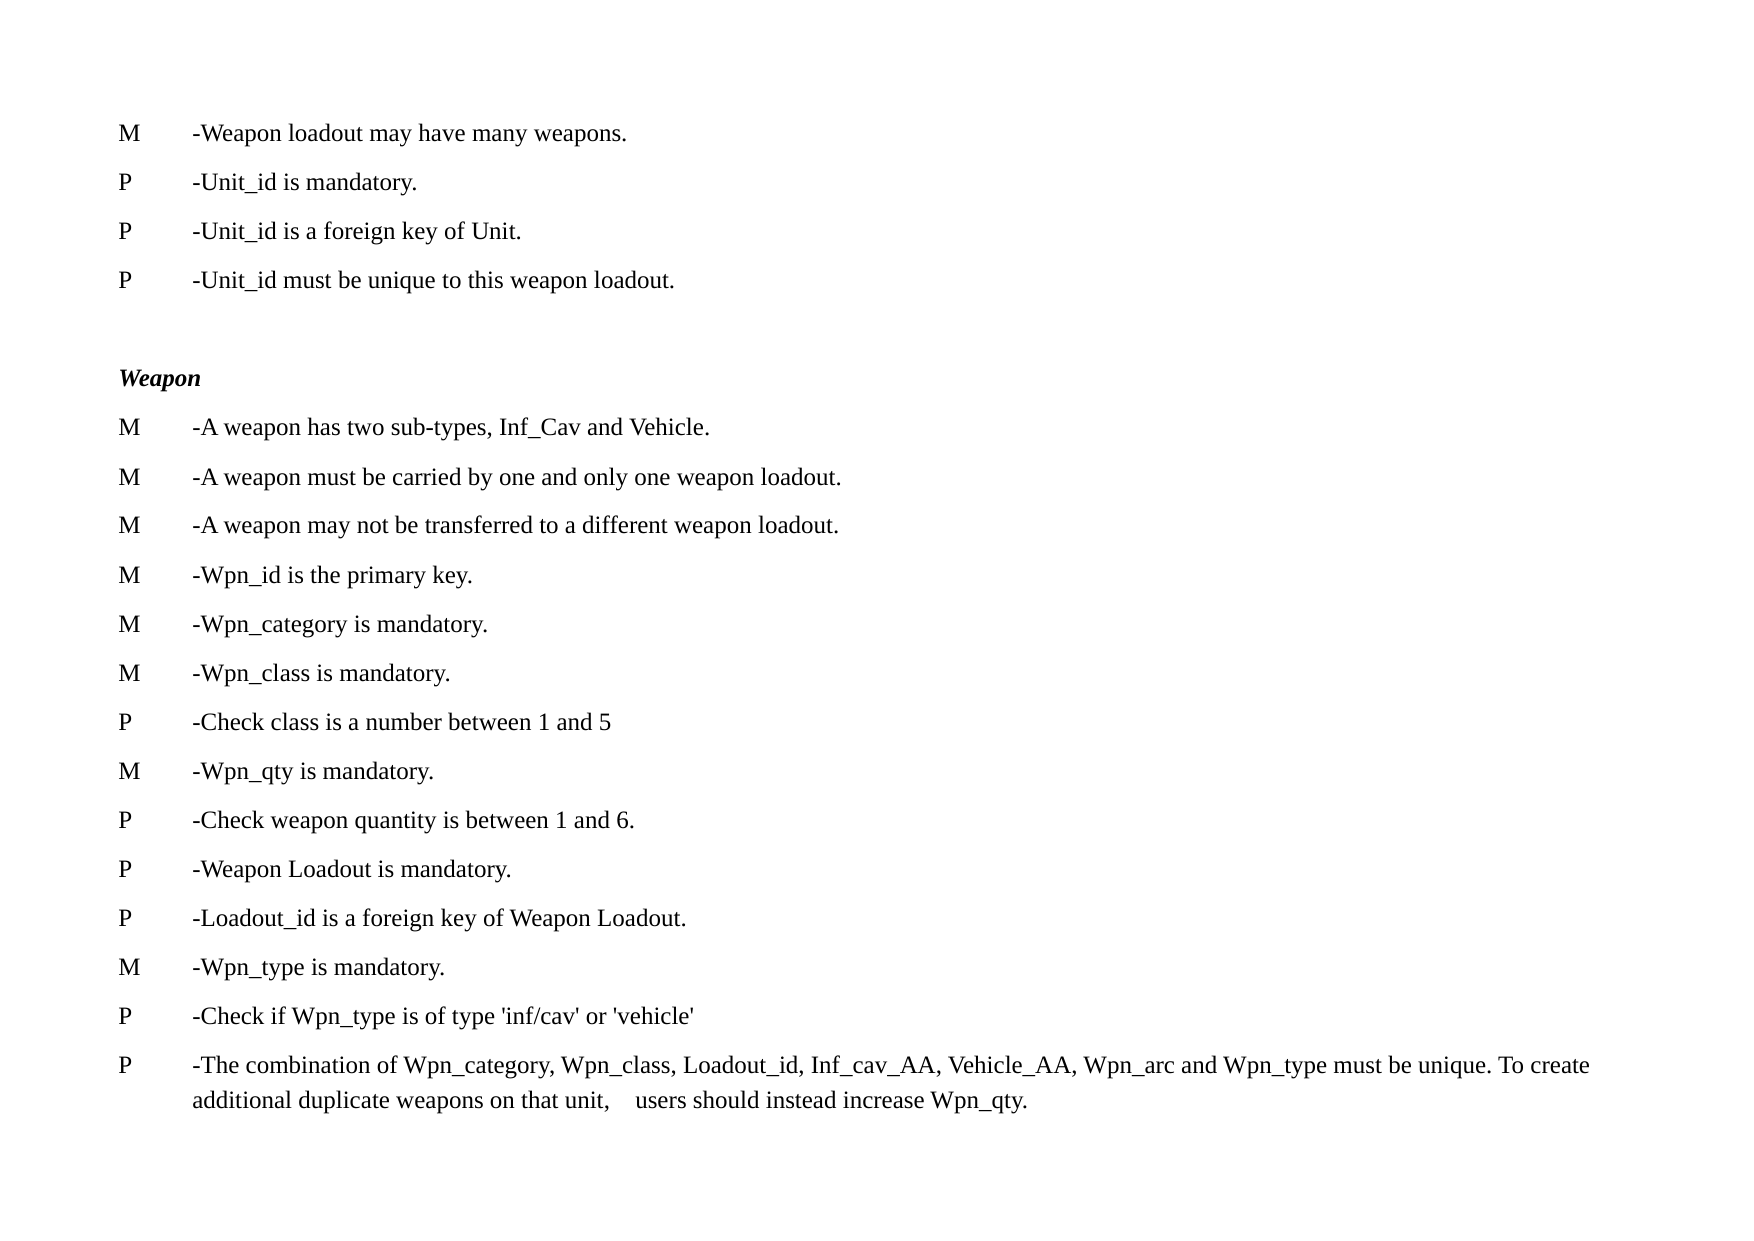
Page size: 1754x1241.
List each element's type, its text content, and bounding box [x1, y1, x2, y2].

text M -A weapon may not be transferred to a different weapon loadout. [118, 511, 1653, 539]
text M -A weapon must be carried by one and only one weapon loadout. [118, 462, 1653, 490]
text M -Wpn_class is mandatory. [118, 658, 1653, 687]
text M -Wpn_id is the primary key. [118, 560, 1653, 588]
text P -The combination of Wpn_category, Wpn_class, Loadout_id, Inf_cav_AA, Vehicle_AA, Wpn_arc and Wpn_type must be unique. To create additional duplicate weapons on that unit, users should instead increase Wpn_qty. [118, 1050, 1653, 1113]
text M -Weapon loadout may have many weapons. [118, 118, 1653, 147]
text P -Unit_id is a foreign key of Unit. [118, 216, 1653, 245]
text P -Loadout_id is a foreign key of Weapon Loadout. [118, 903, 1653, 932]
text M -Wpn_qty is mandatory. [118, 756, 1653, 785]
text M -A weapon has two sub-types, Inf_Cav and Vehicle. [118, 412, 1653, 441]
text M -Wpn_category is mandatory. [118, 609, 1653, 637]
text P -Check weapon quantity is between 1 and 6. [118, 805, 1653, 834]
text P -Check class is a number between 1 and 5 [118, 707, 1653, 736]
text P -Unit_id is mandatory. [118, 167, 1653, 196]
text Weapon [118, 363, 1653, 392]
text P -Unit_id must be unique to this weapon loadout. [118, 265, 1653, 294]
text P -Check if Wpn_type is of type 'inf/cav' or 'vehicle' [118, 1001, 1653, 1030]
text P -Weapon Loadout is mandatory. [118, 854, 1653, 883]
text M -Wpn_type is mandatory. [118, 952, 1653, 981]
